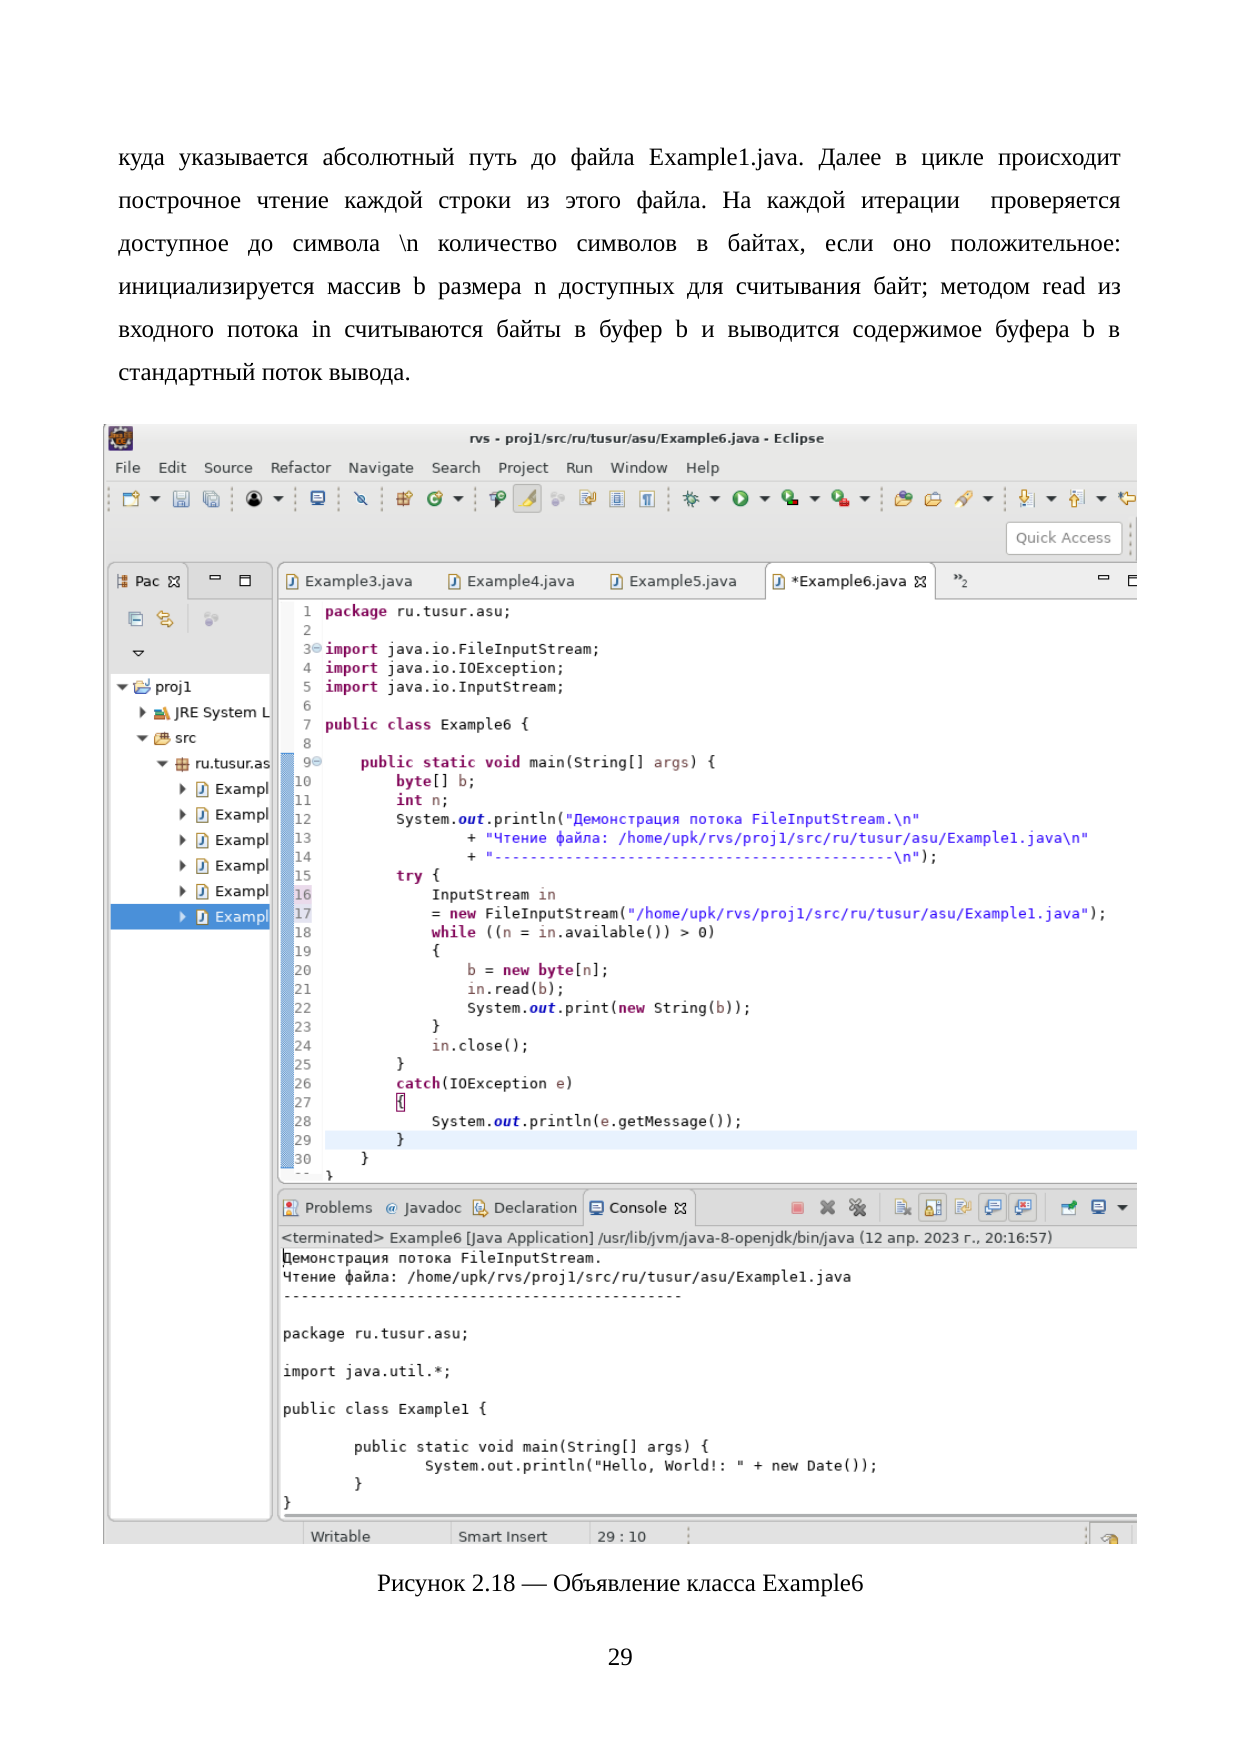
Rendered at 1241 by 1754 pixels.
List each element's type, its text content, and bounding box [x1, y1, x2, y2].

text Рисунок 2.18 — Объявление класса Example6 [118, 1568, 1122, 1596]
text куда указывается абсолютный путь до файла Example1.java. Далее в цикле происходит построчное чтение каждой строки из этого файла. На каждой итерации проверяется доступное до символа \n количество символов в байтах, если оно положительное: инициализируется массив b размера n доступных для считывания байт; методом read из входного потока in считываются байты в буфер b и выводится содержимое буфера b в стандартный поток вывода. [118, 142, 1122, 386]
picture [103, 424, 1137, 1544]
